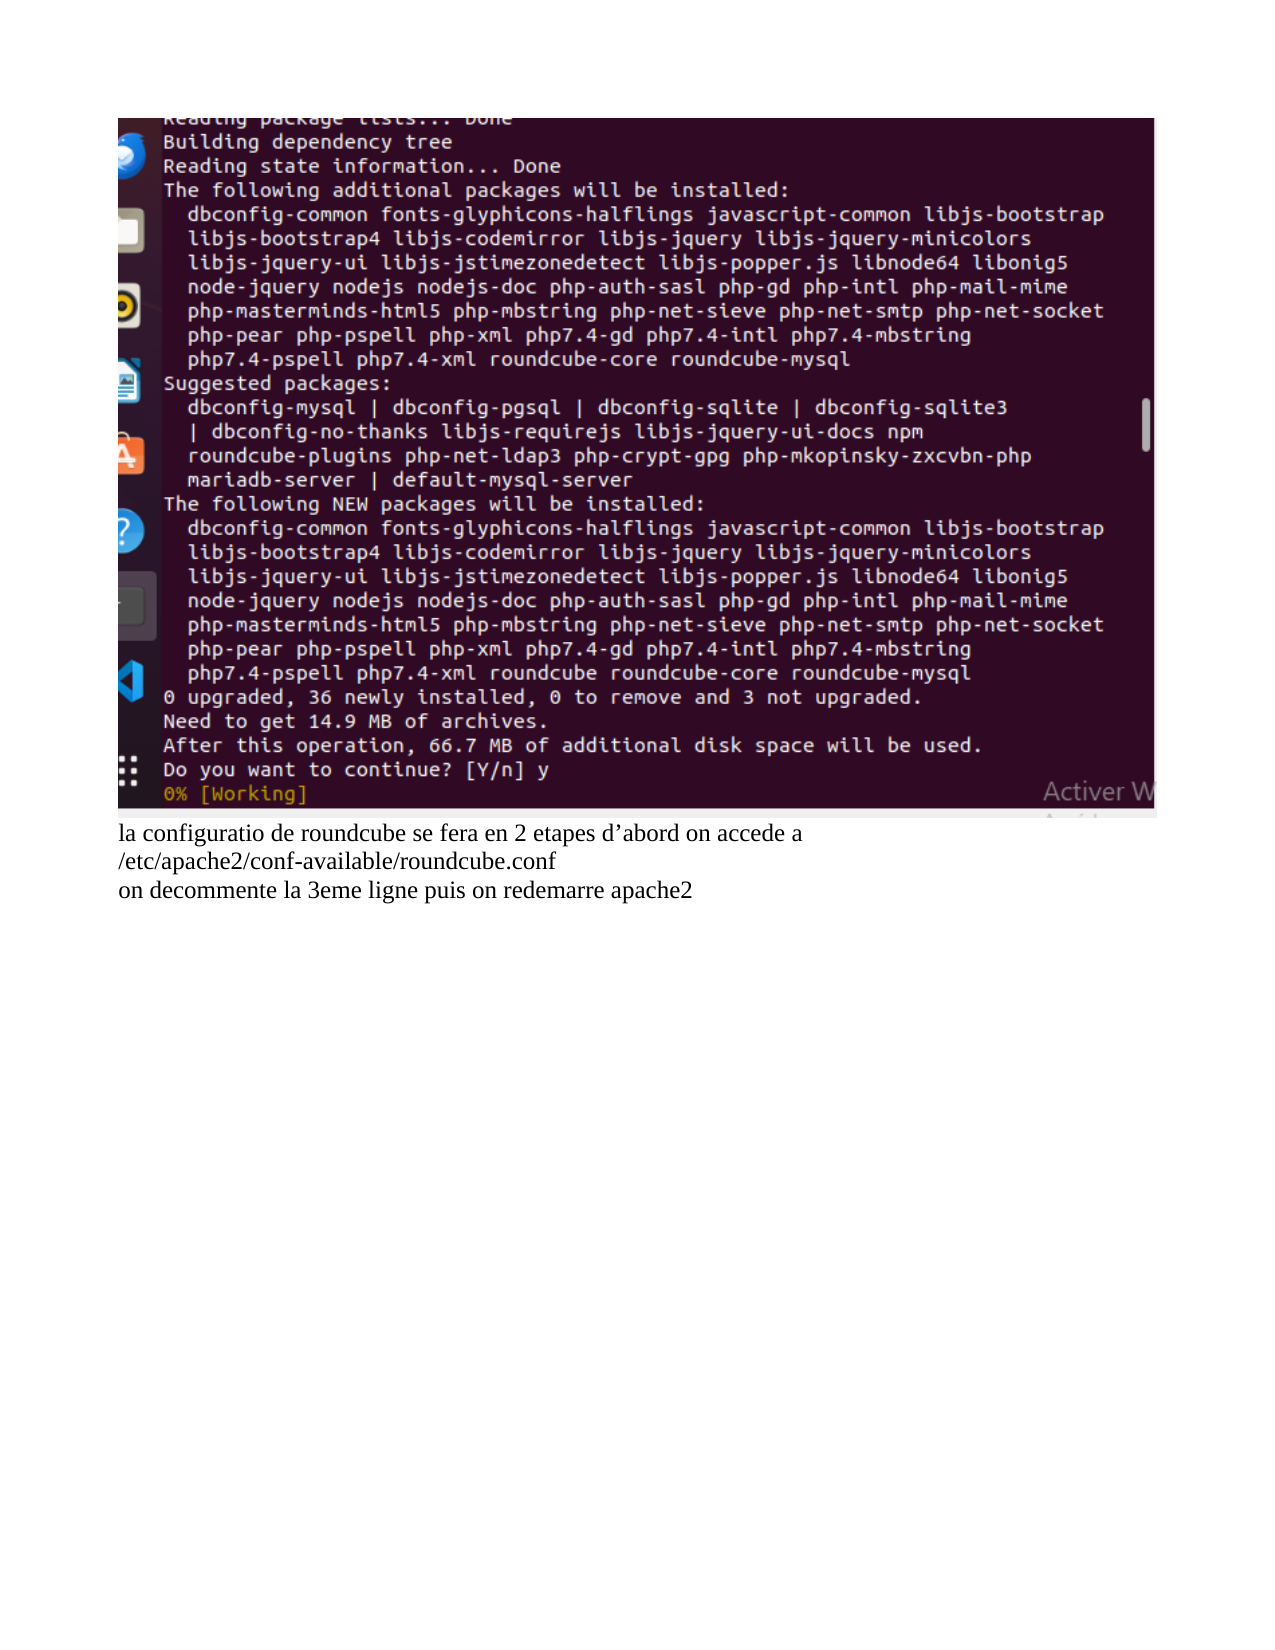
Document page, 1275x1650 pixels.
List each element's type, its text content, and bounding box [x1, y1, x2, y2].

text on decommente la 3eme ligne puis on redemarre apache2 [118, 875, 1157, 904]
picture [118, 118, 1157, 818]
text la configuratio de roundcube se fera en 2 etapes d’abord on accede a /etc/apache2/conf-available/roundcube.conf [118, 818, 1157, 875]
